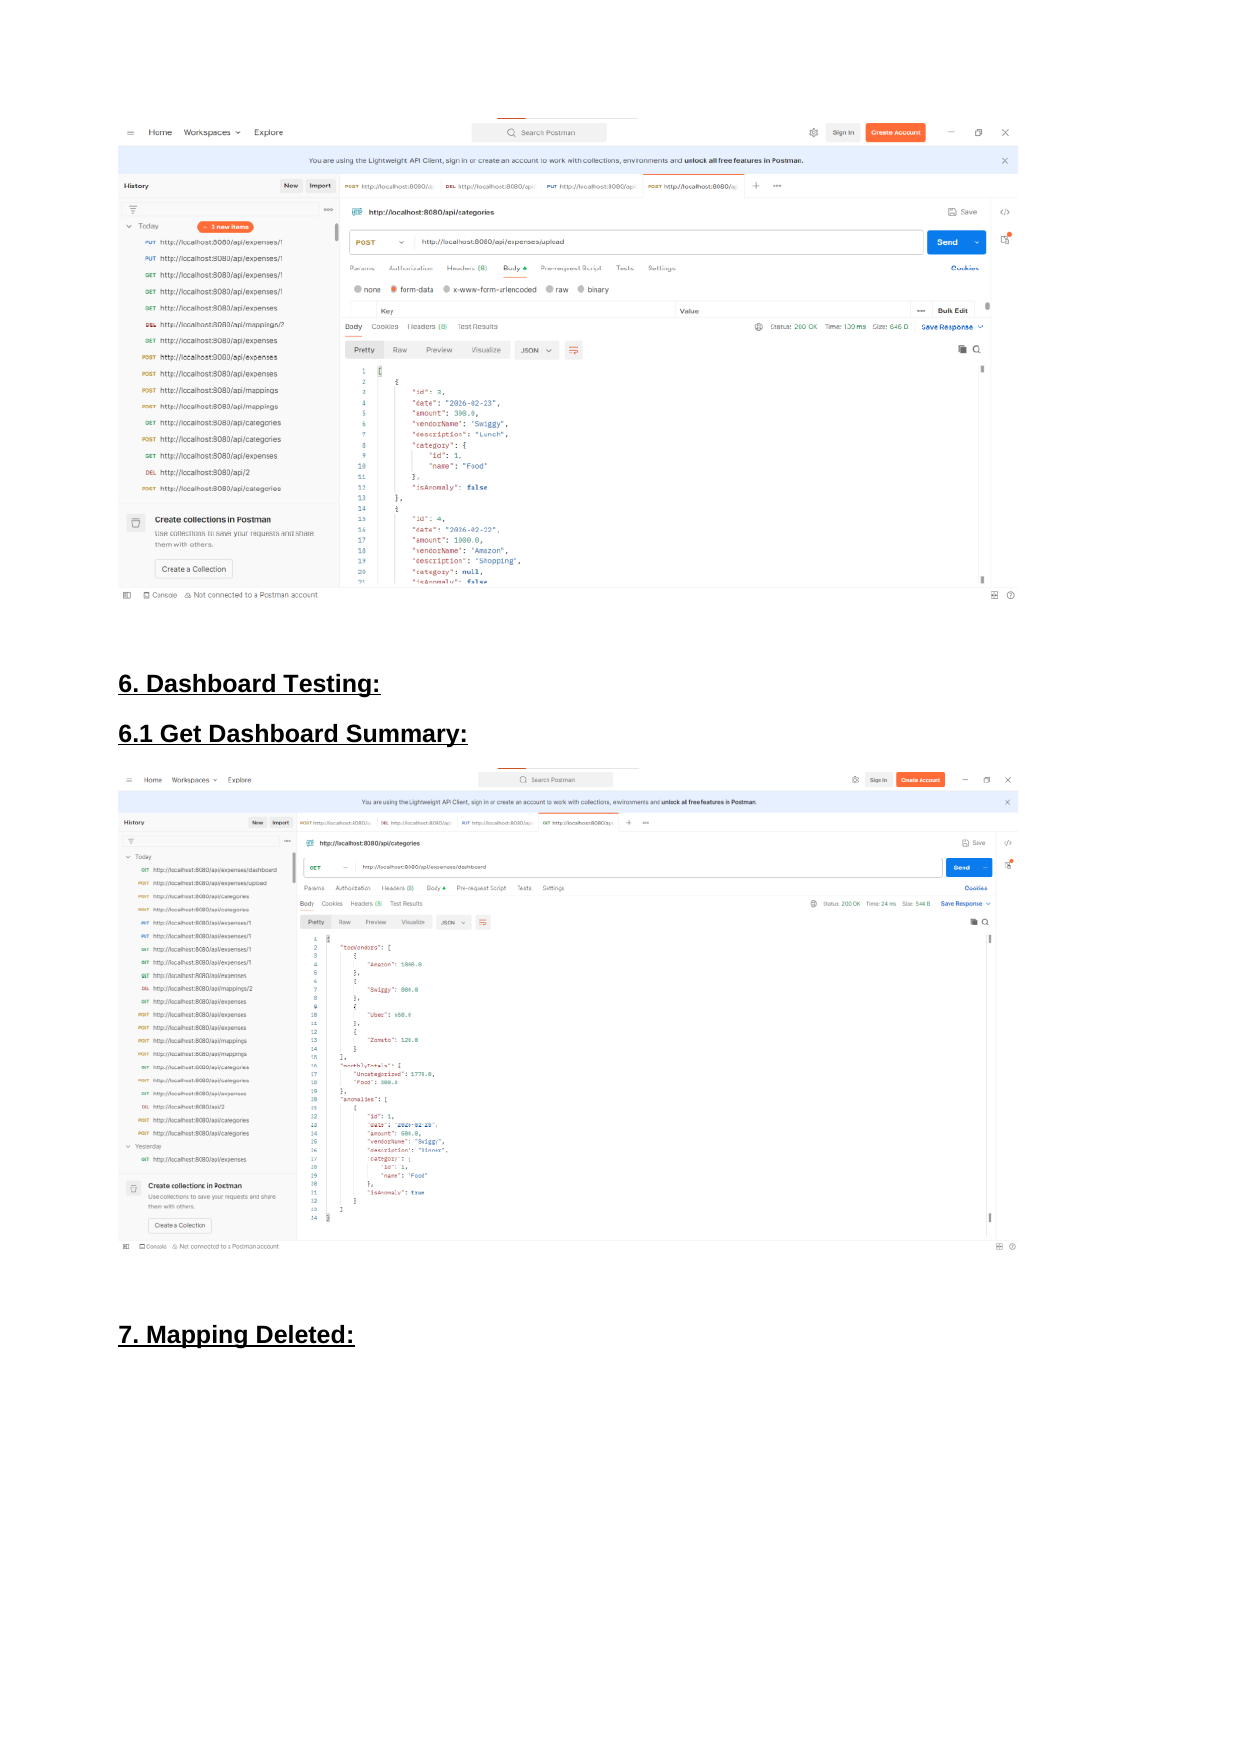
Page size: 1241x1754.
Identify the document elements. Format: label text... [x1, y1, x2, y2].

text 6. Dashboard Testing: [118, 669, 1122, 698]
text 6.1 Get Dashboard Summary: [118, 719, 1122, 747]
text 7. Mapping Deleted: [118, 1320, 1122, 1349]
